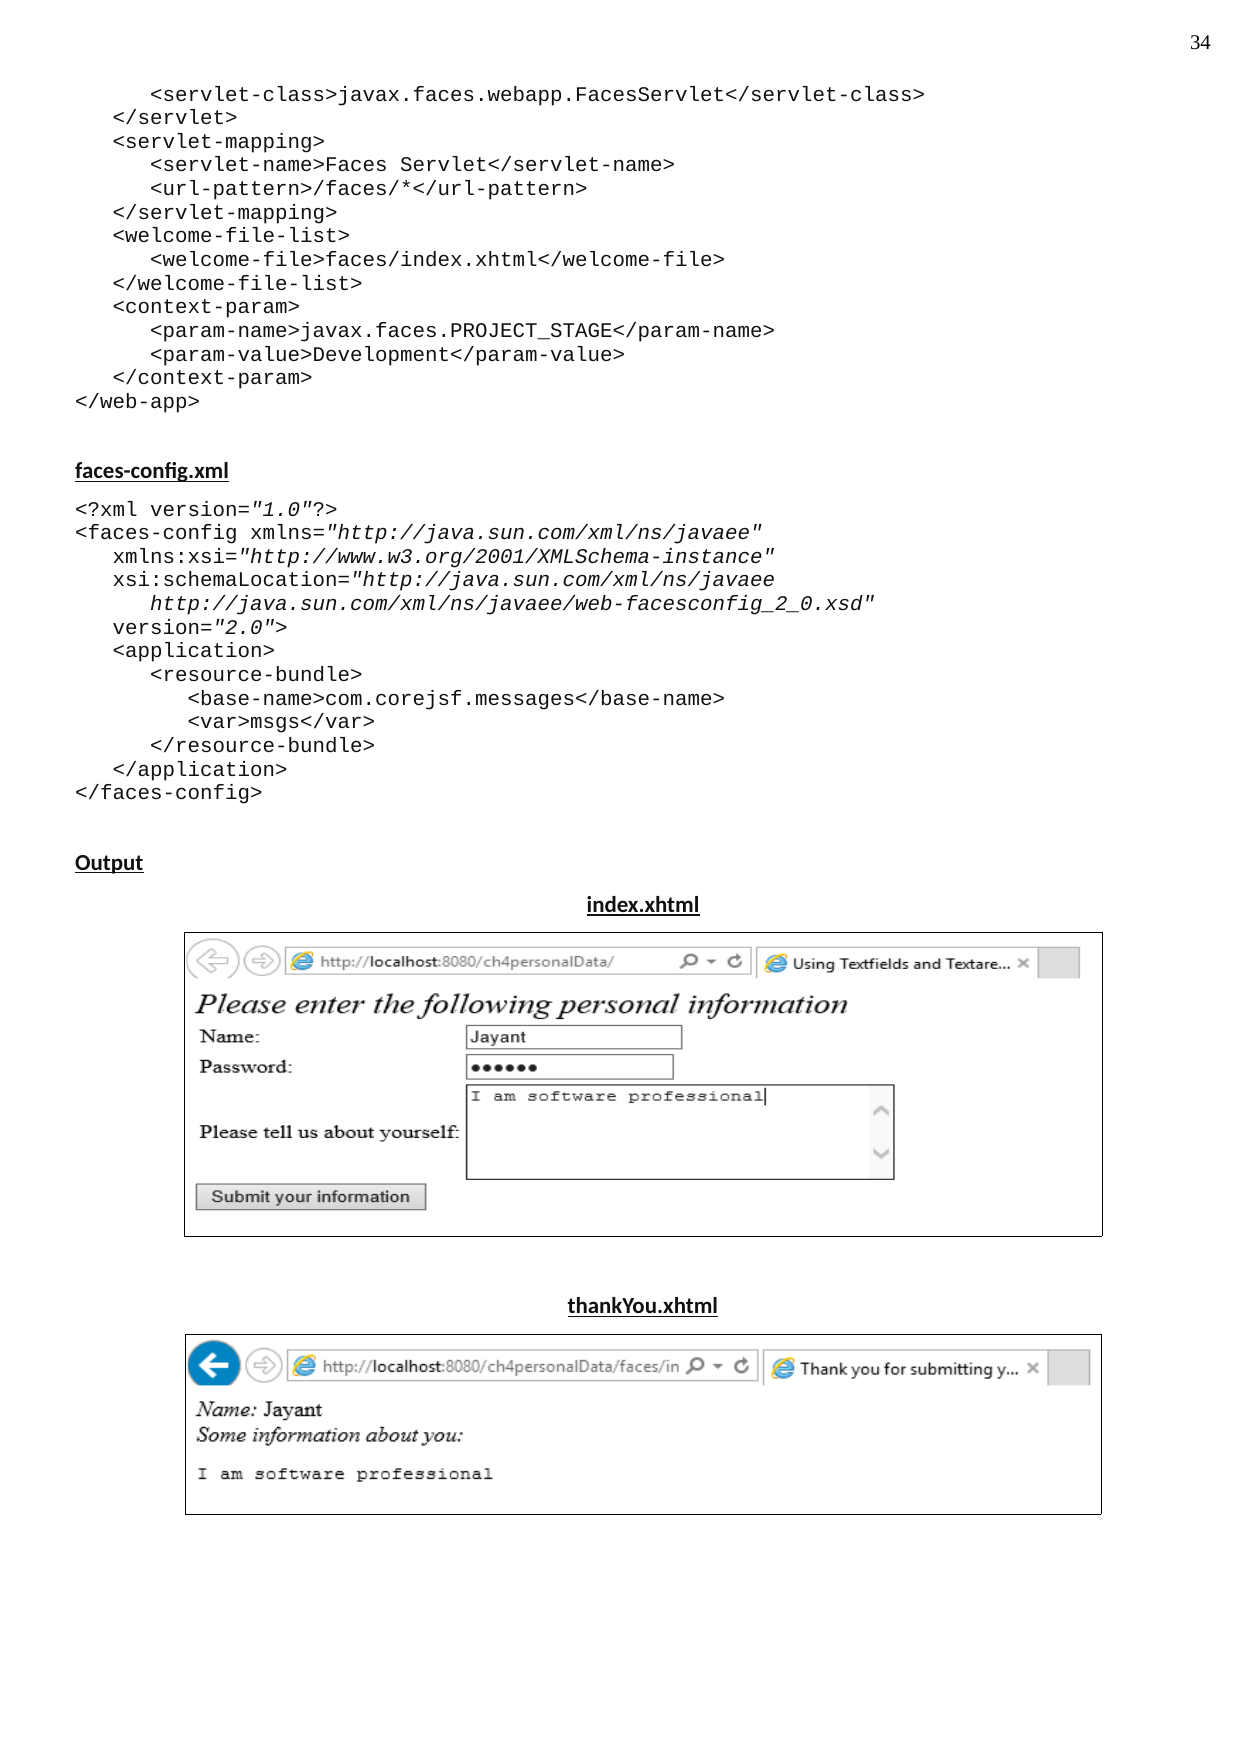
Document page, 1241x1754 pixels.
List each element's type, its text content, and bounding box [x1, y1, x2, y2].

text <?xml version="1.0"?> [75, 498, 1211, 522]
text Output [75, 848, 1211, 876]
text <application> [75, 640, 1211, 664]
text <param-name>javax.faces.PROJECT_STAGE</param-name> [75, 320, 1211, 344]
text <welcome-file>faces/index.xhtml</welcome-file> [75, 249, 1211, 273]
text xmlns:xsi="http://www.w3.org/2001/XMLSchema-instance" [75, 546, 1211, 569]
text http://java.sun.com/xml/ns/javaee/web-facesconfig_2_0.xsd" [75, 593, 1211, 617]
text <url-pattern>/faces/*</url-pattern> [75, 178, 1211, 202]
text thankYou.xhtml [75, 1292, 1211, 1320]
text <param-value>Development</param-value> [75, 344, 1211, 367]
text <context-param> [75, 296, 1211, 320]
text index.xhtml [75, 890, 1211, 918]
text <resource-bundle> [75, 664, 1211, 688]
text </servlet> [75, 107, 1211, 131]
text version="2.0"> [75, 617, 1211, 640]
text </welcome-file-list> [75, 273, 1211, 296]
text </web-app> [75, 391, 1211, 414]
text </resource-bundle> [75, 735, 1211, 759]
text <var>msgs</var> [75, 711, 1211, 735]
text <welcome-file-list> [75, 225, 1211, 249]
text </application> [75, 759, 1211, 782]
text <faces-config xmlns="http://java.sun.com/xml/ns/javaee" [75, 522, 1211, 546]
text </faces-config> [75, 782, 1211, 806]
text </context-param> [75, 367, 1211, 391]
text xsi:schemaLocation="http://java.sun.com/xml/ns/javaee [75, 569, 1211, 593]
text <servlet-class>javax.faces.webapp.FacesServlet</servlet-class> [75, 83, 1211, 107]
text </servlet-mapping> [75, 202, 1211, 225]
text <servlet-name>Faces Servlet</servlet-name> [75, 154, 1211, 178]
text faces-config.xml [75, 457, 1211, 484]
text <servlet-mapping> [75, 131, 1211, 154]
text <base-name>com.corejsf.messages</base-name> [75, 688, 1211, 711]
